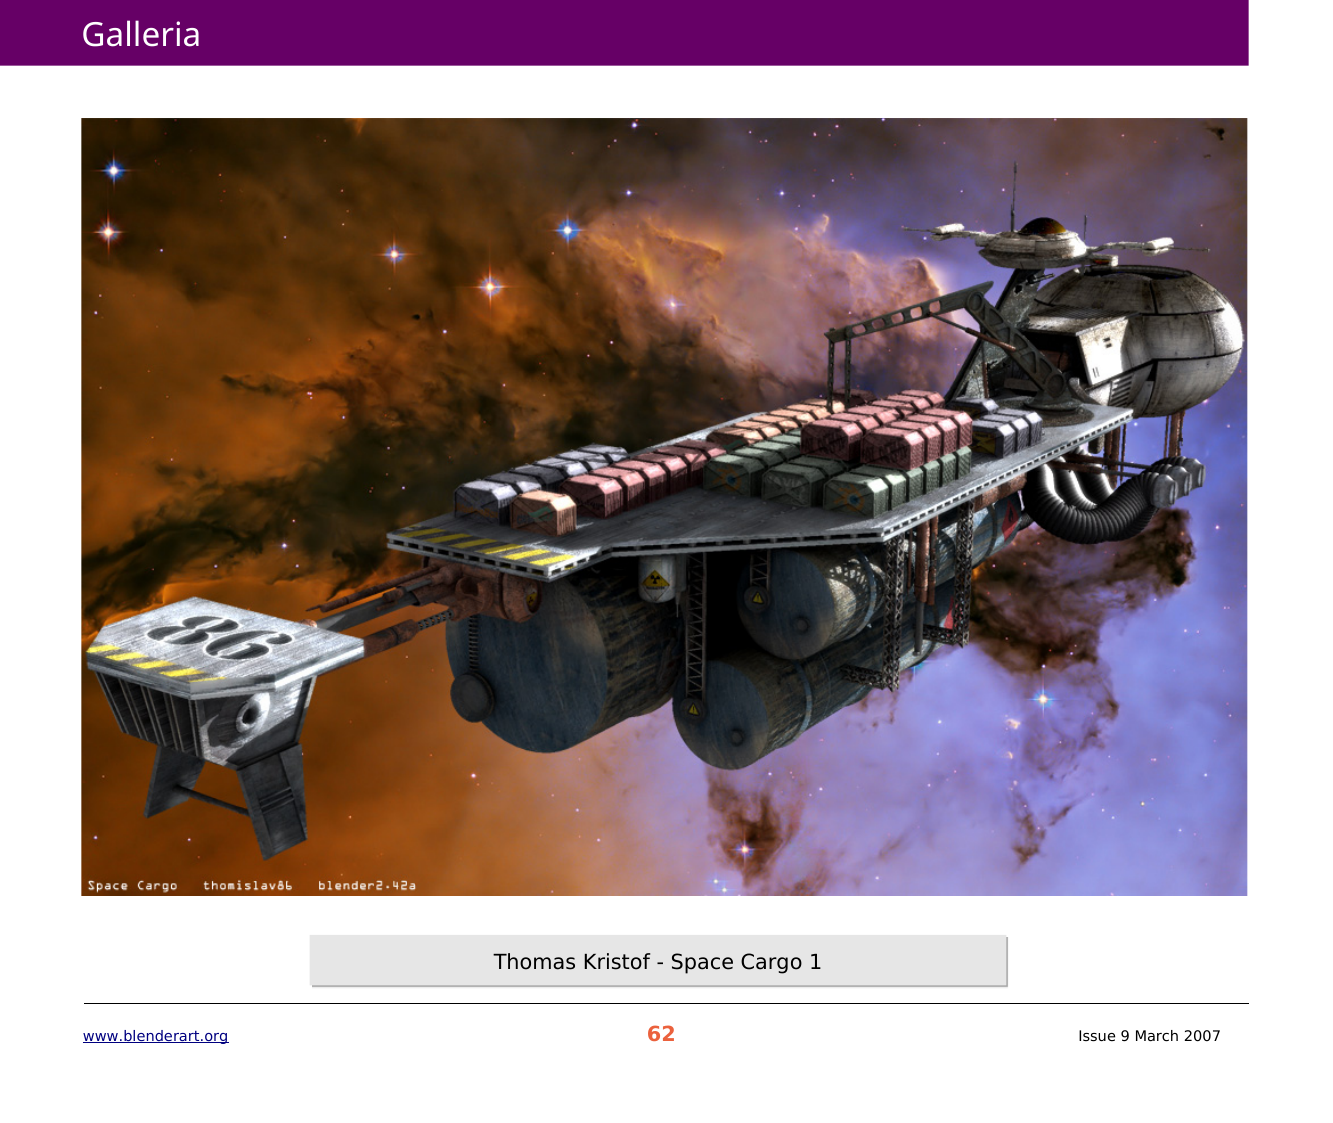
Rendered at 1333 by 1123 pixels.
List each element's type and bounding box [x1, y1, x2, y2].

picture [81, 118, 1248, 896]
